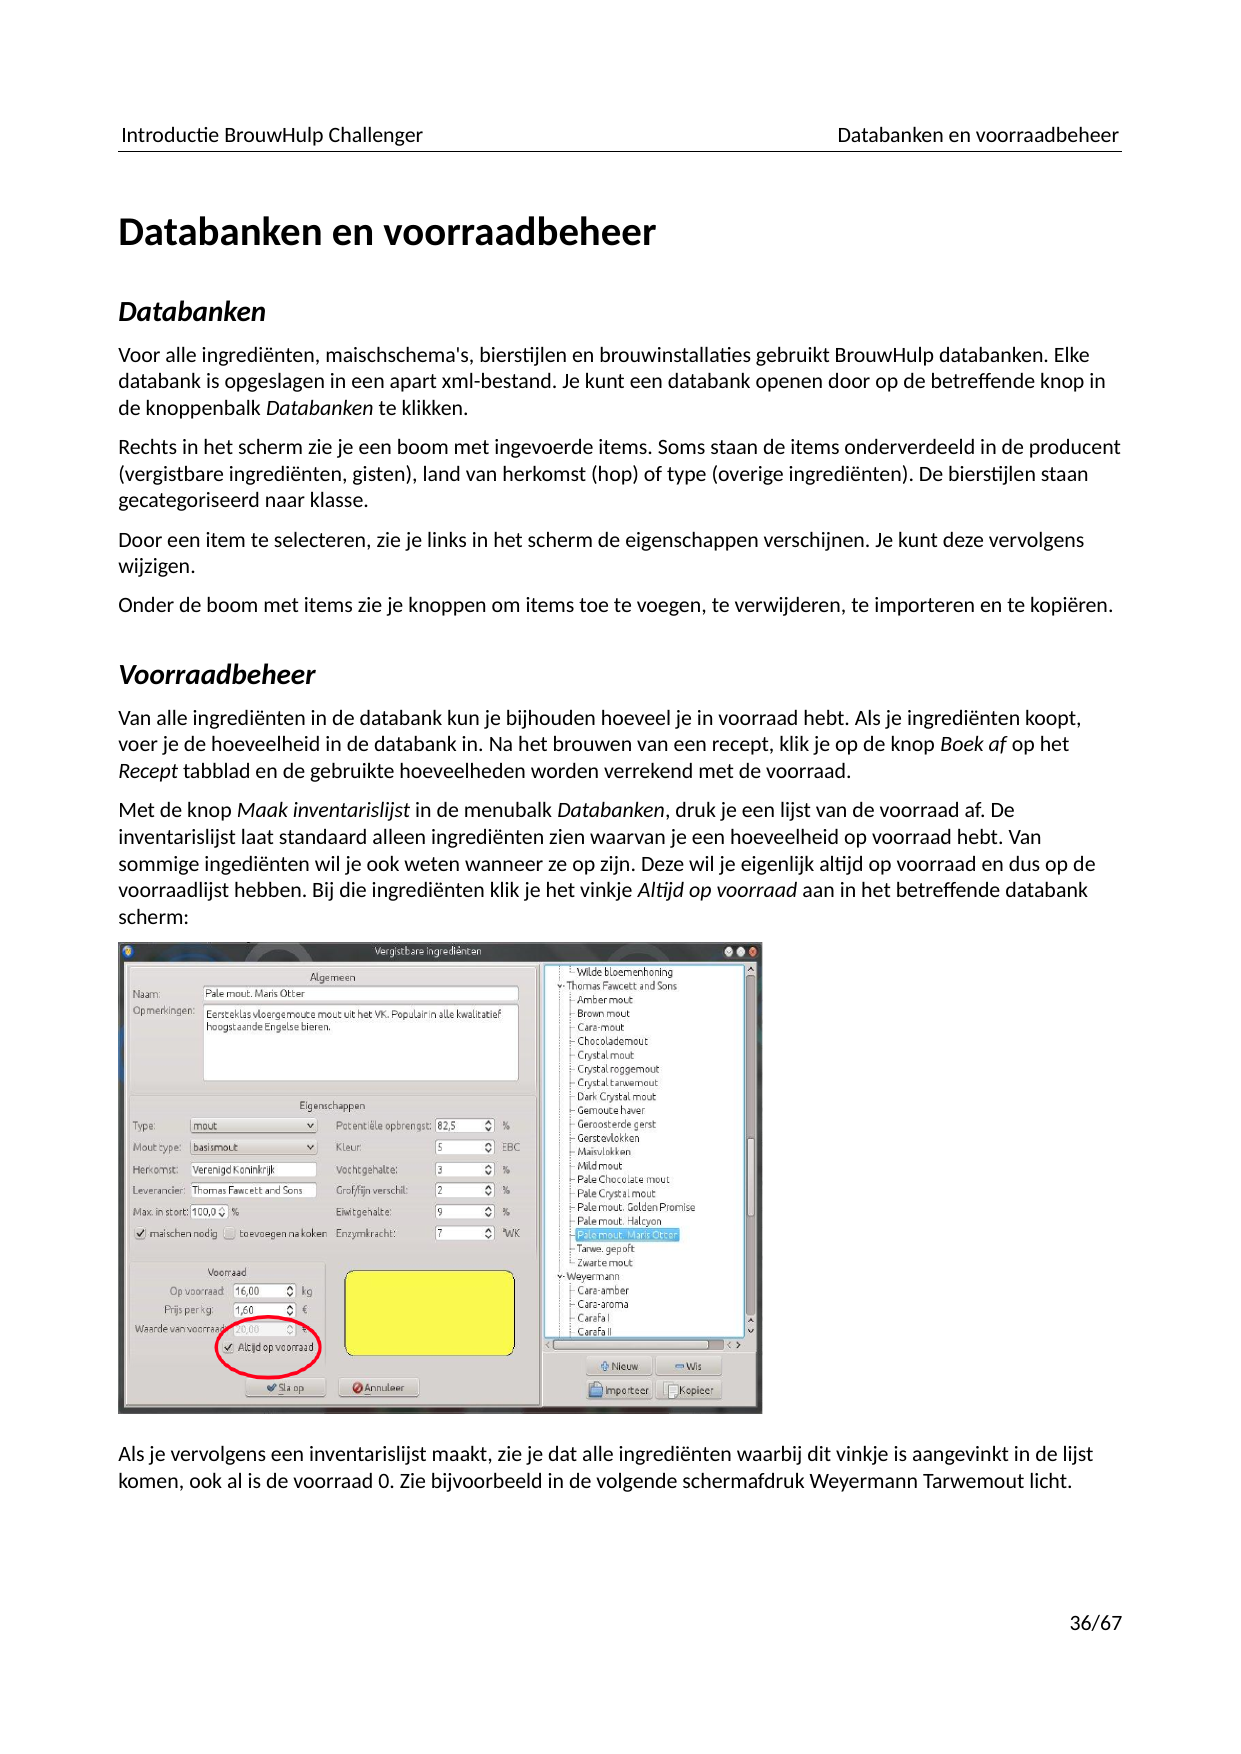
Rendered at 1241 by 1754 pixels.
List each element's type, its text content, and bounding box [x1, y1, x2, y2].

text Van alle ingrediënten in de databank kun je bijhouden hoeveel je in voorraad hebt. Als je ingrediënten koopt, voer je de hoeveelheid in de databank in. Na het brouwen van een recept, klik je op de knop Boek af op het Recept tabblad en de gebruikte hoeveelheden worden verrekend met de voorraad. [118, 704, 1122, 784]
text Als je vervolgens een inventarislijst maakt, zie je dat alle ingrediënten waarbij dit vinkje is aangevinkt in de lijst komen, ook al is de voorraad 0. Zie bijvoorbeeld in de volgende schermafdruk Weyermann Tarwemout licht. [118, 1440, 1122, 1493]
subtitle Databanken en voorraadbeheer [118, 205, 1122, 255]
subtitle Voorraadbeheer [118, 656, 1122, 691]
text Met de knop Maak inventarislijst in de menubalk Databanken, druk je een lijst van de voorraad af. De inventarislijst laat standaard alleen ingrediënten zien waarvan je een hoeveelheid op voorraad hebt. Van sommige ingediënten wil je ook weten wanneer ze op zijn. Deze wil je eigenlijk altijd op voorraad en dus op de voorraadlijst hebben. Bij die ingrediënten klik je het vinkje Altijd op voorraad aan in het betreffende databank scherm: [118, 796, 1122, 930]
text Onder de boom met items zie je knoppen om items toe te voegen, te verwijderen, te importeren en te kopiëren. [118, 592, 1122, 618]
text Voor alle ingrediënten, maischschema's, bierstijlen en brouwinstallaties gebruikt BrouwHulp databanken. Elke databank is opgeslagen in een apart xml-bestand. Je kunt een databank openen door op de betreffende knop in de knoppenbalk Databanken te klikken. [118, 341, 1122, 421]
picture [118, 942, 763, 1414]
subtitle Databanken [118, 293, 1122, 328]
text Rechts in het scherm zie je een boom met ingevoerde items. Soms staan de items onderverdeeld in de producent (vergistbare ingrediënten, gisten), land van herkomst (hop) of type (overige ingrediënten). De bierstijlen staan gecategoriseerd naar klasse. [118, 433, 1122, 513]
text Door een item te selecteren, zie je links in het scherm de eigenschappen verschijnen. Je kunt deze vervolgens wijzigen. [118, 526, 1122, 579]
